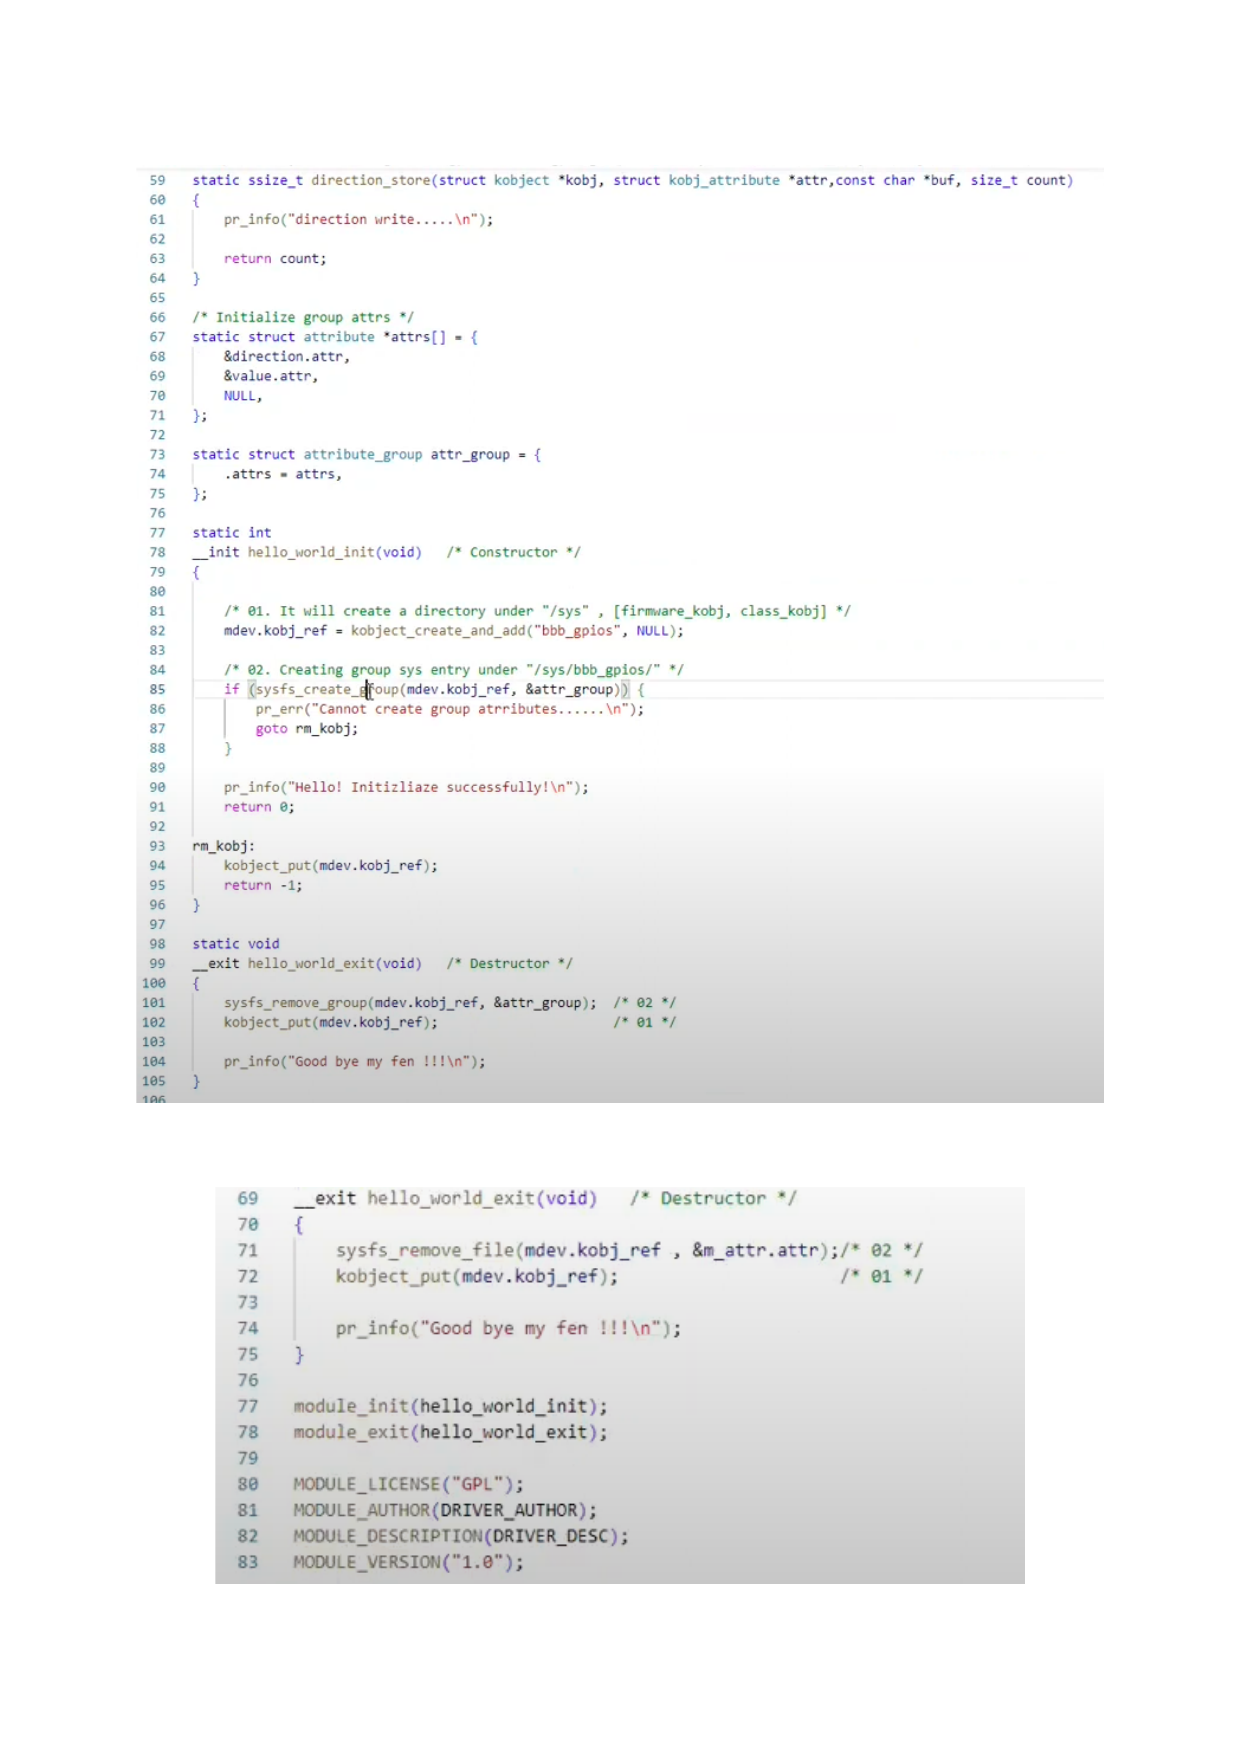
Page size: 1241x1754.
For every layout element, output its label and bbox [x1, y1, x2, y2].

picture [136, 165, 1104, 1103]
picture [215, 1187, 1025, 1584]
